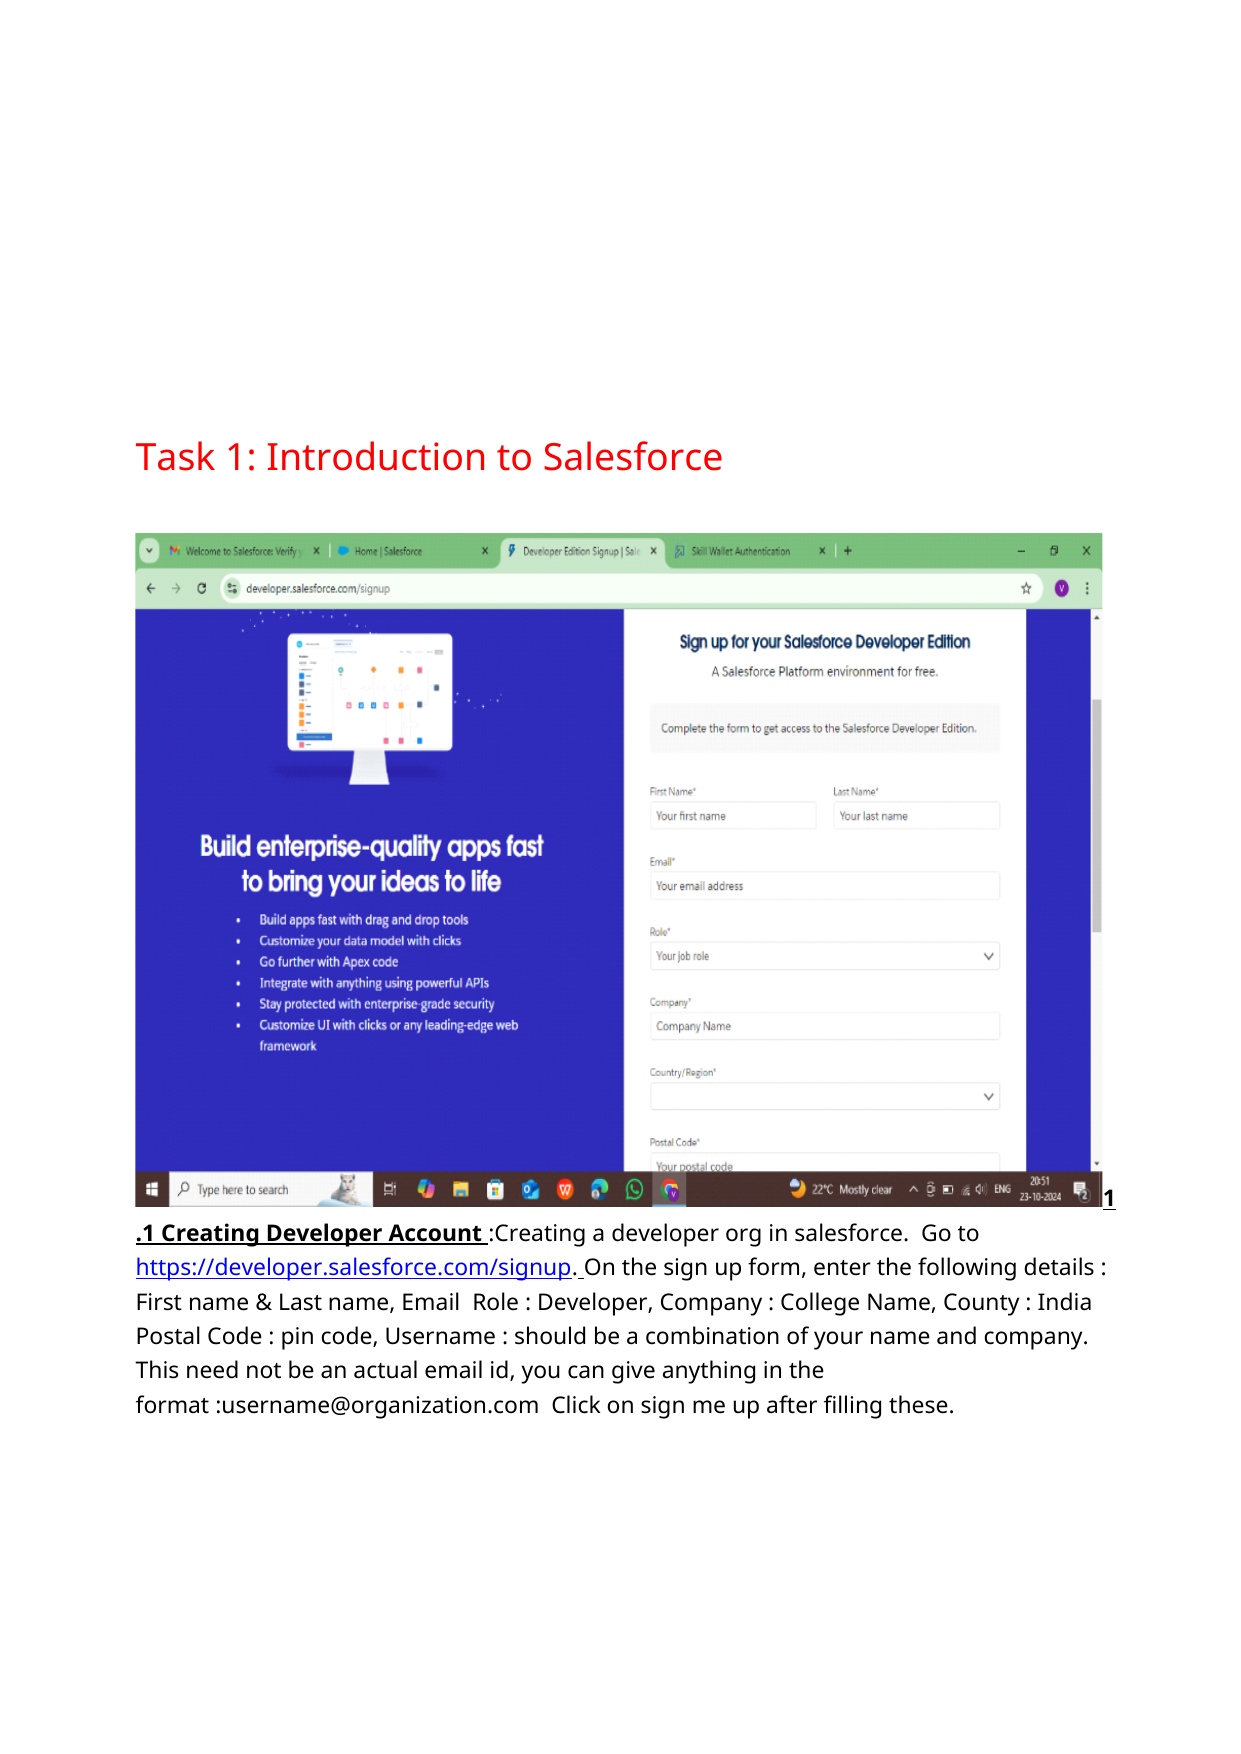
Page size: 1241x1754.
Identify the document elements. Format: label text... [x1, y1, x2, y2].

text 1.1 Creating Developer Account :Creating a developer org in salesforce. Go to https://developer.salesforce.com/signup. On the sign up form, enter the following details : First name & Last name, Email Role : Developer, Company : College Name, County : India Postal Code : pin code, Username : should be a combination of your name and company. This need not be an actual email id, you can give anything in the format :username@organization.com Click on sign me up after filling these. [135, 533, 1122, 1420]
text Task 1: Introduction to Salesforce [135, 430, 1122, 481]
